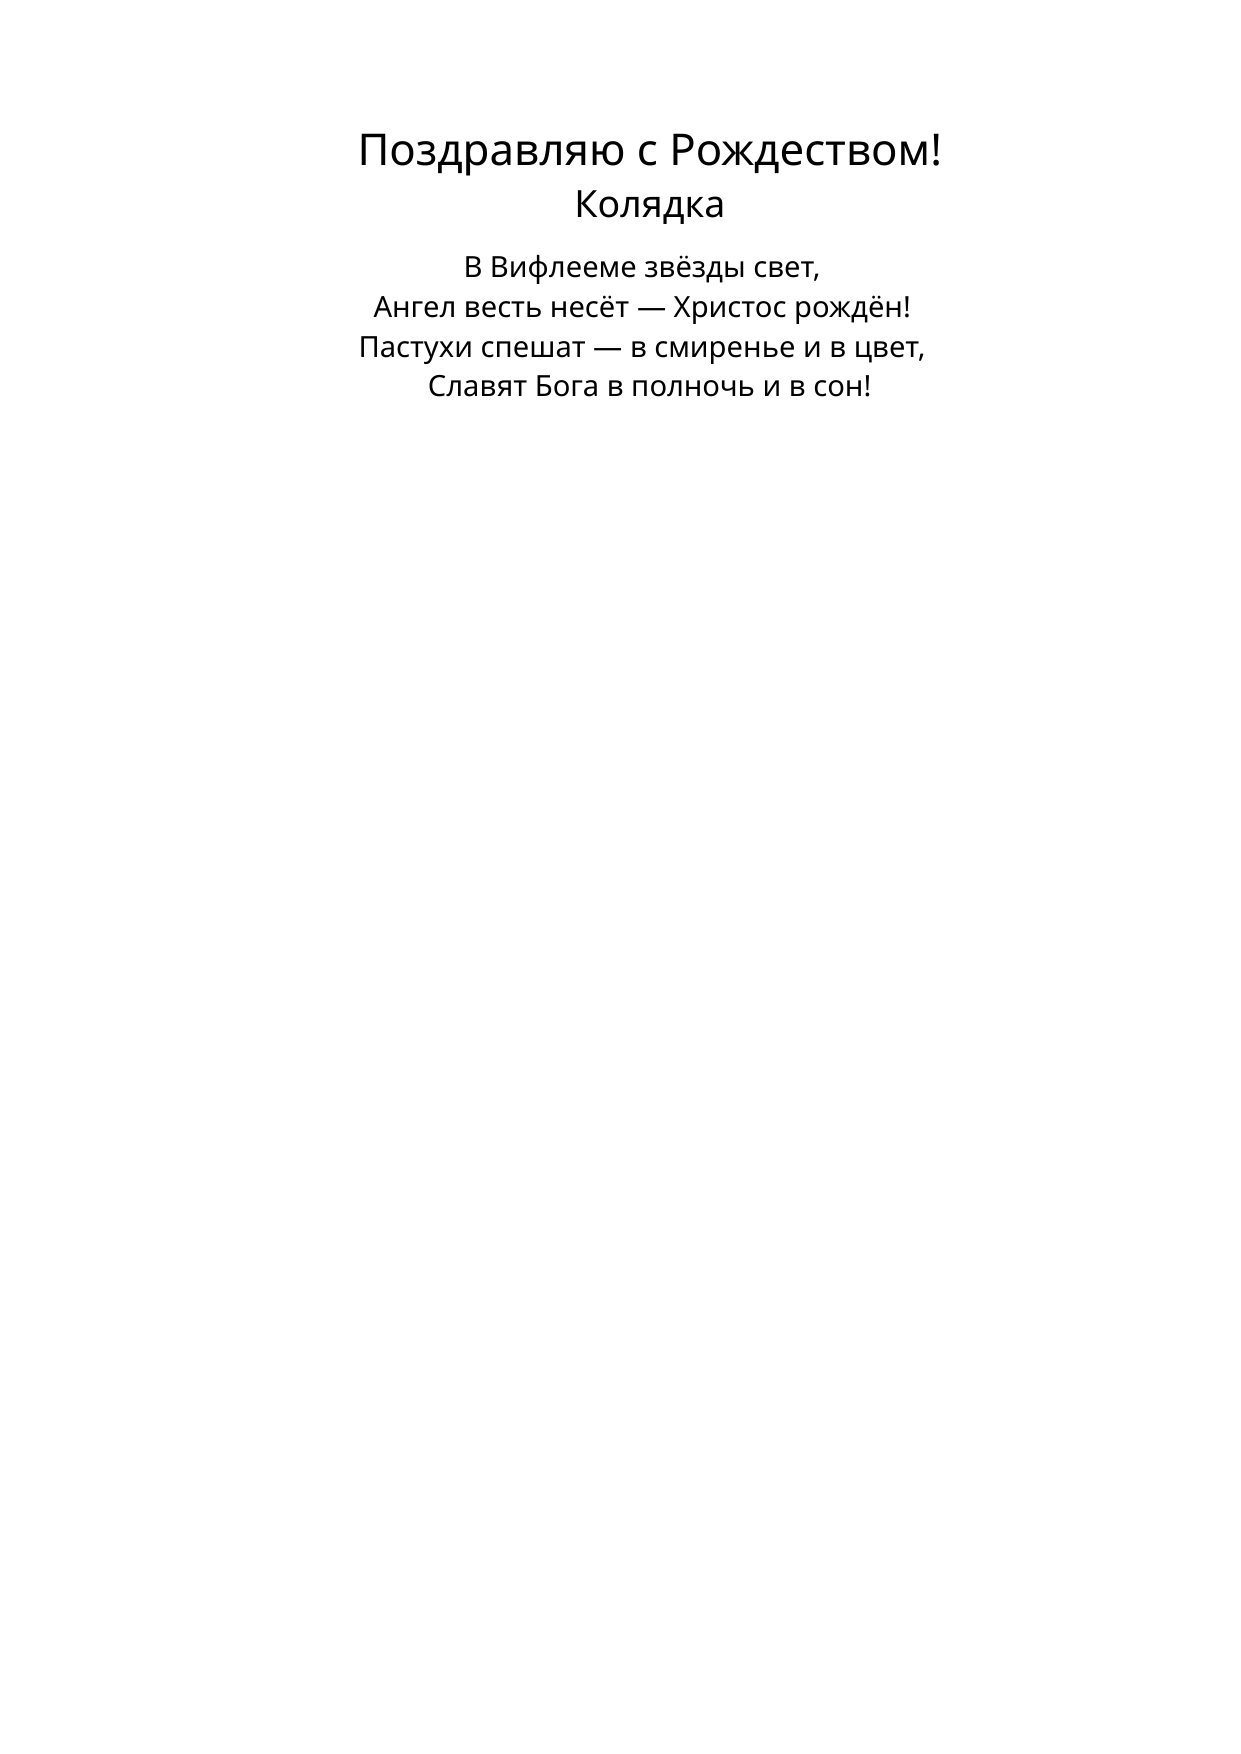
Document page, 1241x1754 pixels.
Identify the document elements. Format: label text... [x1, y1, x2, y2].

text Ангел весть несёт — Христос рождён! [118, 286, 1181, 326]
text Славят Бога в полночь и в сон! [118, 366, 1181, 405]
subtitle Поздравляю с Рождеством! [118, 118, 1181, 178]
title Колядка [118, 178, 1181, 229]
text Пастухи спешат — в смиренье и в цвет, [118, 326, 1181, 366]
text В Вифлееме звёзды свет, [118, 246, 1181, 286]
